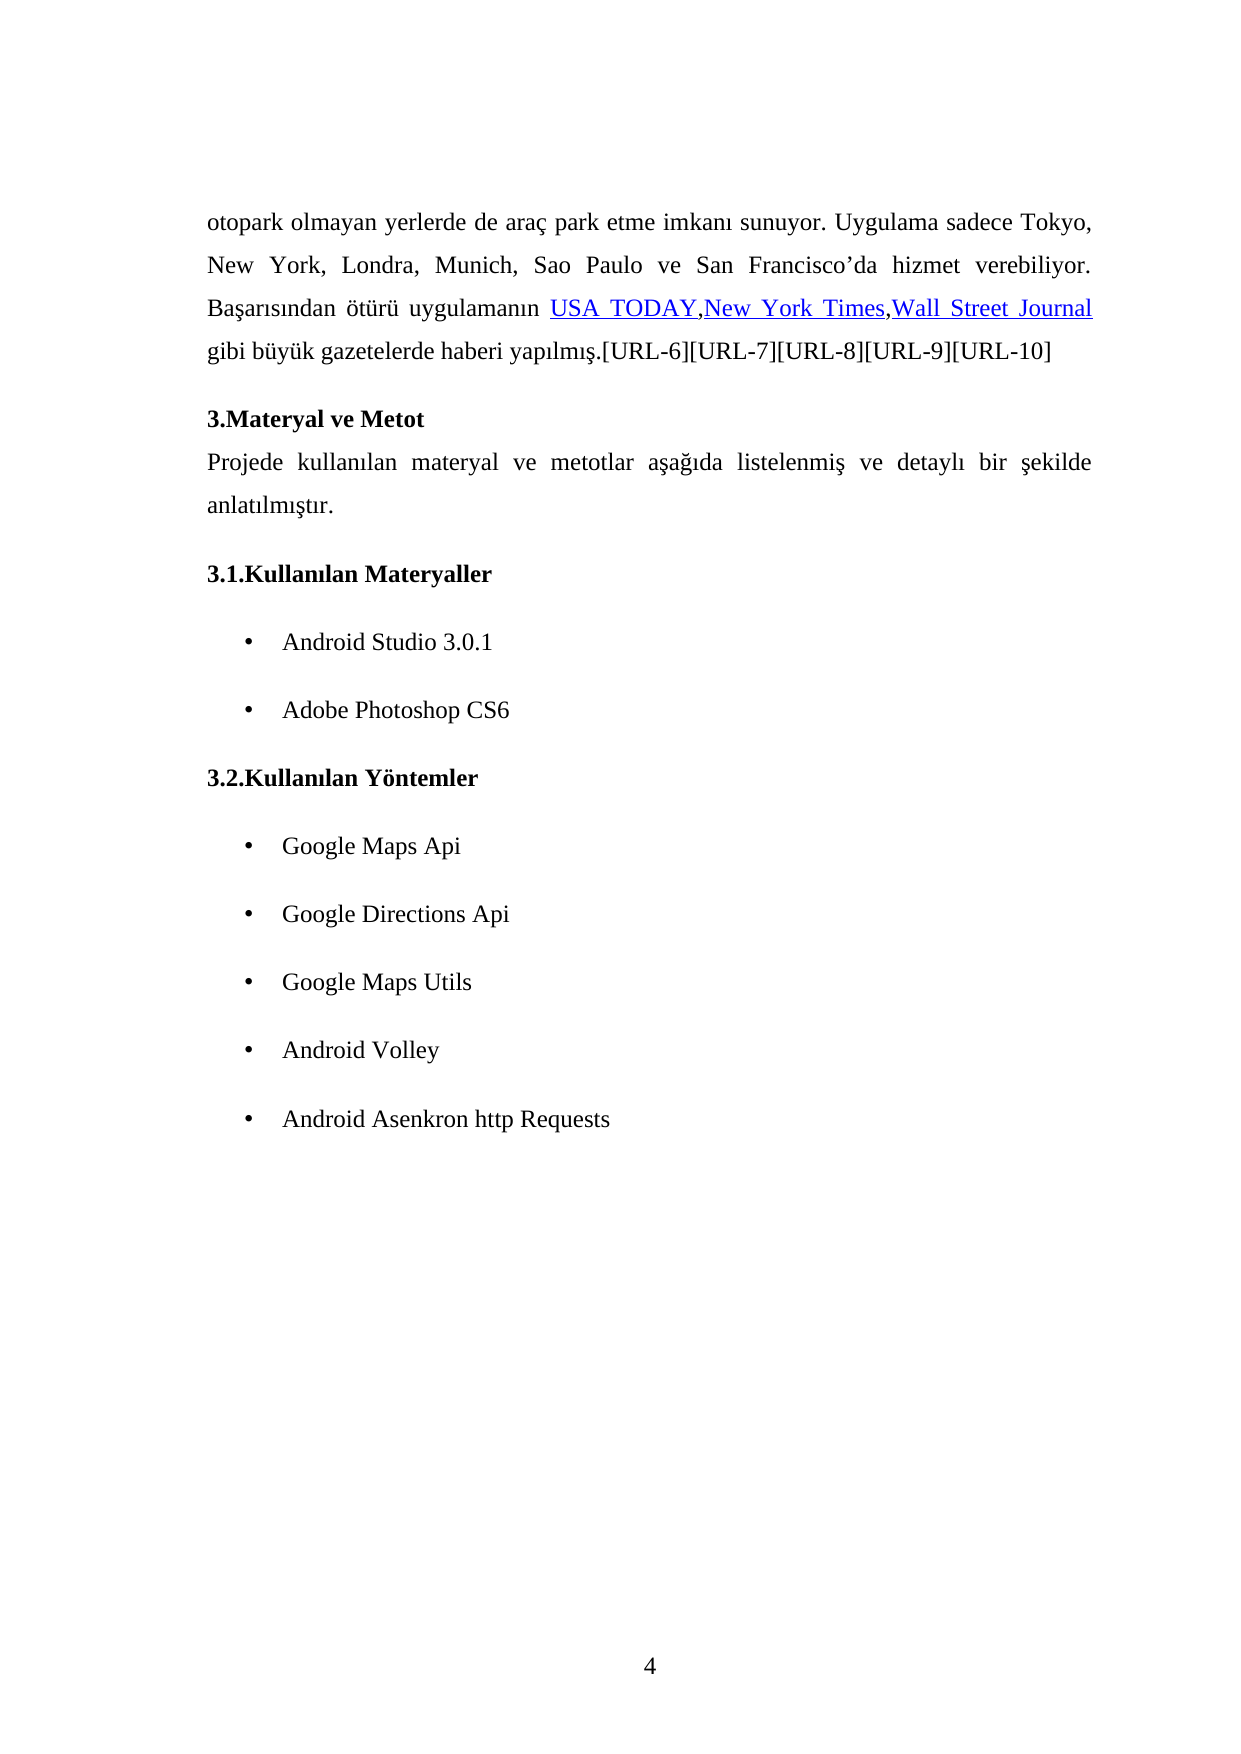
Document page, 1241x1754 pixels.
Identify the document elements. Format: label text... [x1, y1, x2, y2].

text Projede kullanılan materyal ve metotlar aşağıda listelenmiş ve detaylı bir şekilde anlatılmıştır. [207, 447, 1092, 519]
subtitle 3.Materyal ve Metot [207, 404, 1092, 433]
list Android Volley [244, 1036, 1092, 1064]
text 3.2.Kullanılan Yöntemler [207, 763, 1092, 792]
list Google Directions Api [244, 899, 1092, 928]
text otopark olmayan yerlerde de araç park etme imkanı sunuyor. Uygulama sadece Tokyo, New York, Londra, Munich, Sao Paulo ve San Francisco’da hizmet verebiliyor. Başarısından ötürü uygulamanın USA TODAY,New York Times,Wall Street Journal gibi büyük gazetelerde haberi yapılmış.[URL-6][URL-7][URL-8][URL-9][URL-10] [207, 207, 1092, 365]
list Google Maps Utils [244, 967, 1092, 996]
list Android Studio 3.0.1 [244, 627, 1092, 656]
list Google Maps Api [244, 831, 1092, 860]
list Android Asenkron http Requests [244, 1104, 1092, 1132]
list Adobe Photoshop CS6 [244, 695, 1092, 724]
text 3.1.Kullanılan Materyaller [207, 559, 1092, 587]
